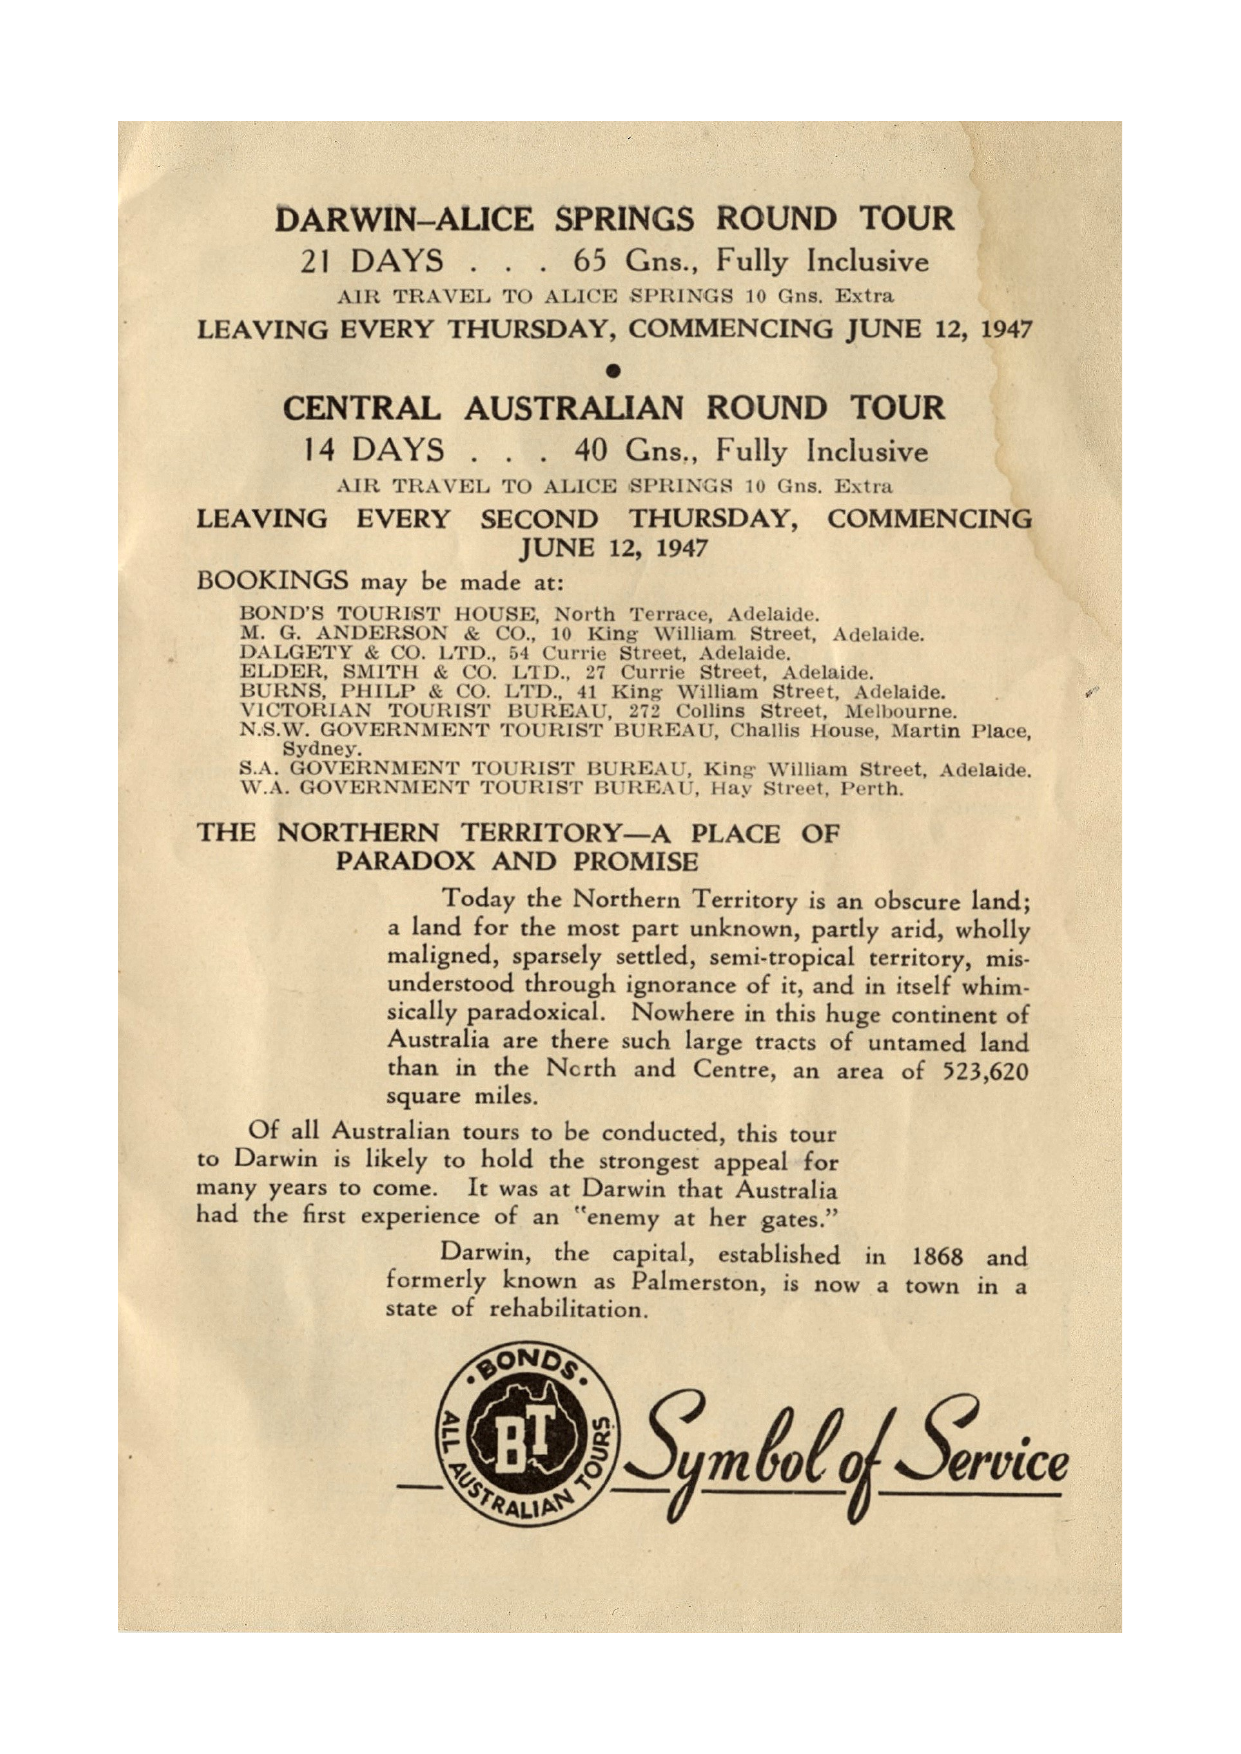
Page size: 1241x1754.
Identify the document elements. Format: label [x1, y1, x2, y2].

picture [118, 121, 1123, 1633]
